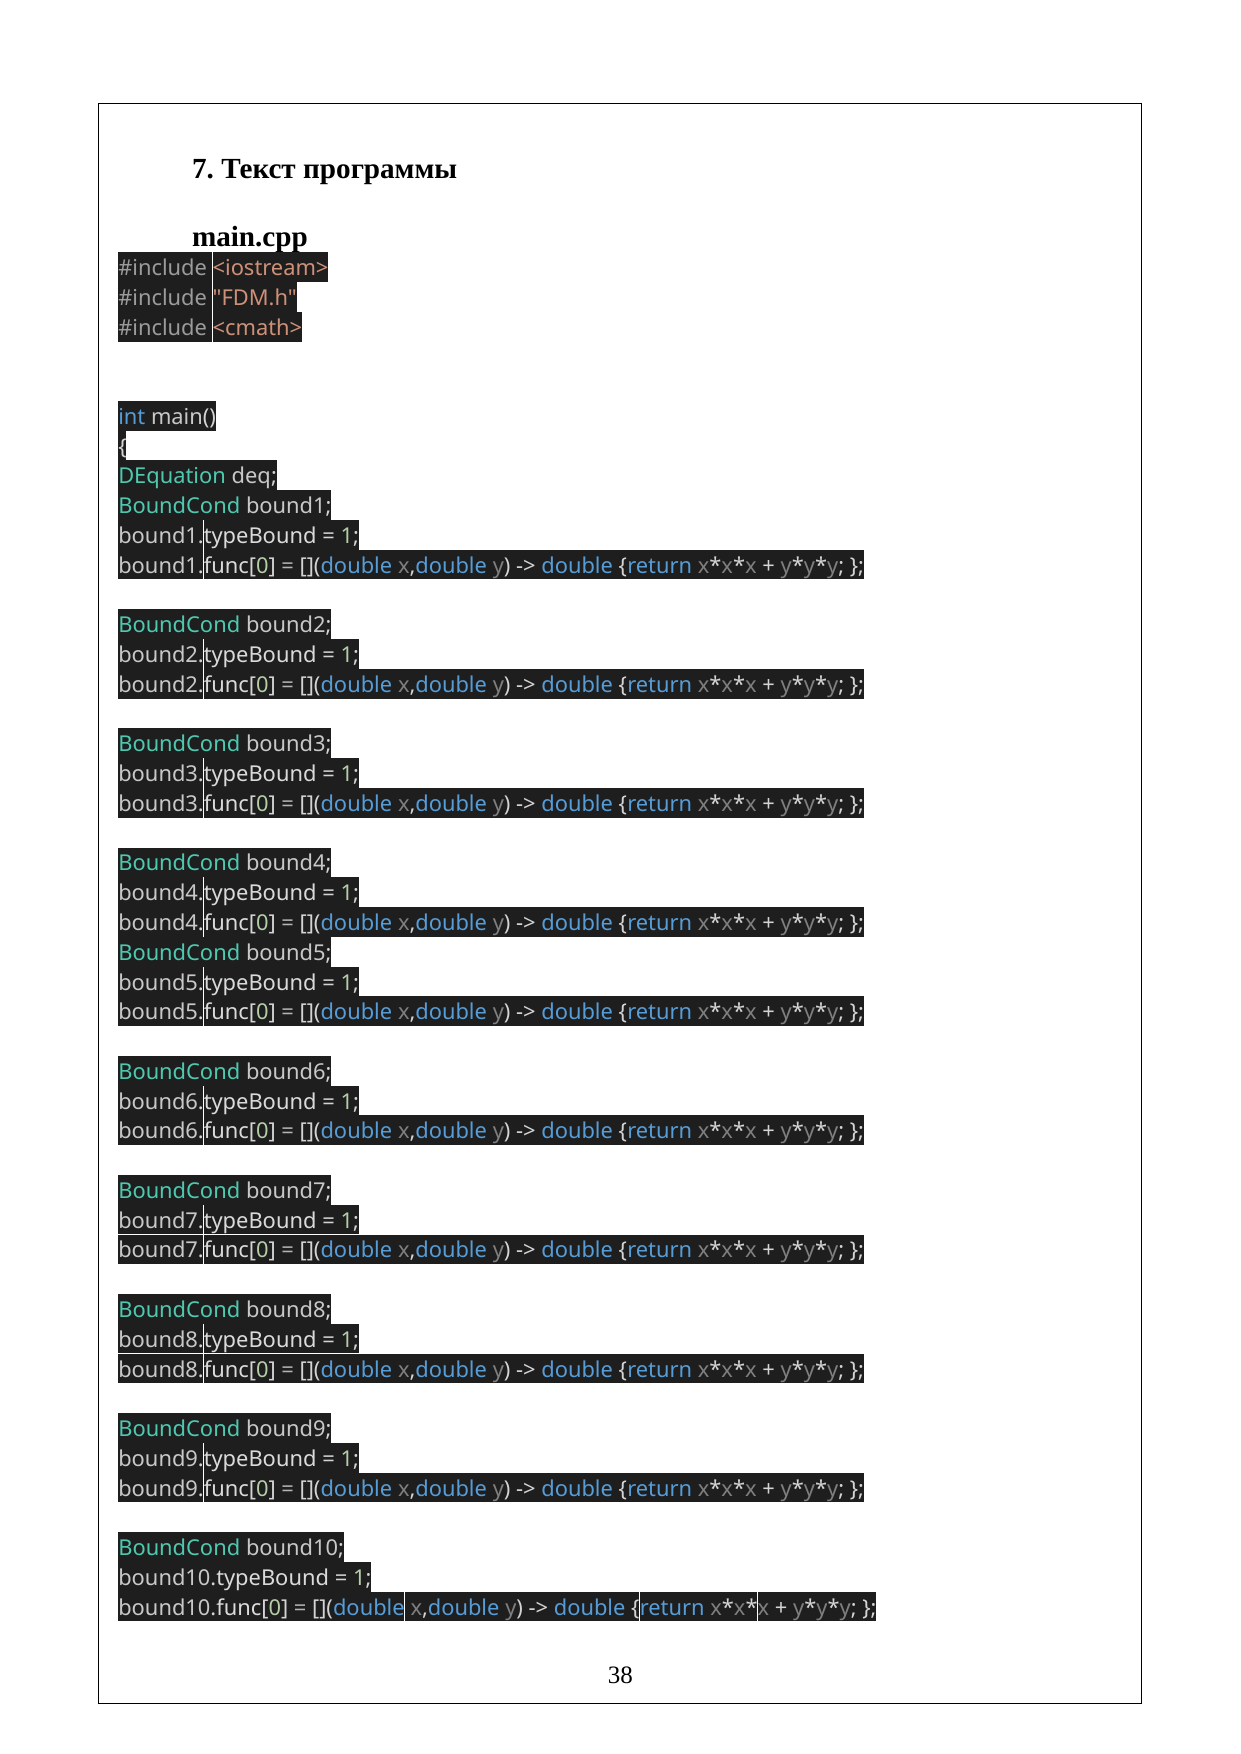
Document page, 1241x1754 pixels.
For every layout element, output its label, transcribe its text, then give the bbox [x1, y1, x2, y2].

text BoundCond bound3; [118, 728, 1122, 758]
text int main() [118, 401, 1122, 431]
text BoundCond bound10; [118, 1532, 1122, 1562]
text { [118, 431, 1122, 460]
text bound7.func[0] = [](double x,double y) -> double {return x*x*x + y*y*y; }; [118, 1234, 1122, 1264]
text #include "FDM.h" [118, 282, 1122, 312]
text bound4.typeBound = 1; [118, 877, 1122, 907]
list 7. Текст программы [118, 152, 1137, 185]
text bound5.func[0] = [](double x,double y) -> double {return x*x*x + y*y*y; }; [118, 996, 1122, 1026]
text bound2.typeBound = 1; [118, 639, 1122, 669]
text bound4.func[0] = [](double x,double y) -> double {return x*x*x + y*y*y; }; [118, 907, 1122, 937]
text BoundCond bound9; [118, 1413, 1122, 1443]
text BoundCond bound2; [118, 609, 1122, 639]
text BoundCond bound6; [118, 1056, 1122, 1086]
text bound1.typeBound = 1; [118, 520, 1122, 550]
text BoundCond bound5; [118, 937, 1122, 967]
text bound1.func[0] = [](double x,double y) -> double {return x*x*x + y*y*y; }; [118, 550, 1122, 579]
text bound5.typeBound = 1; [118, 967, 1122, 996]
text BoundCond bound1; [118, 490, 1122, 520]
text bound6.typeBound = 1; [118, 1086, 1122, 1115]
text BoundCond bound4; [118, 847, 1122, 877]
text bound10.typeBound = 1; [118, 1562, 1122, 1592]
text bound9.typeBound = 1; [118, 1443, 1122, 1473]
text BoundCond bound7; [118, 1175, 1122, 1205]
text bound8.func[0] = [](double x,double y) -> double {return x*x*x + y*y*y; }; [118, 1353, 1122, 1383]
text BoundCond bound8; [118, 1294, 1122, 1324]
text bound6.func[0] = [](double x,double y) -> double {return x*x*x + y*y*y; }; [118, 1115, 1122, 1145]
text bound8.typeBound = 1; [118, 1324, 1122, 1353]
text #include <iostream> [118, 252, 1122, 282]
list main.cpp [118, 219, 1137, 252]
text bound3.typeBound = 1; [118, 758, 1122, 788]
text DEquation deq; [118, 460, 1122, 490]
text bound3.func[0] = [](double x,double y) -> double {return x*x*x + y*y*y; }; [118, 788, 1122, 818]
text bound10.func[0] = [](double x,double y) -> double {return x*x*x + y*y*y; }; [118, 1592, 1122, 1621]
text bound2.func[0] = [](double x,double y) -> double {return x*x*x + y*y*y; }; [118, 669, 1122, 699]
text #include <cmath> [118, 312, 1122, 342]
text bound7.typeBound = 1; [118, 1205, 1122, 1234]
text bound9.func[0] = [](double x,double y) -> double {return x*x*x + y*y*y; }; [118, 1473, 1122, 1502]
